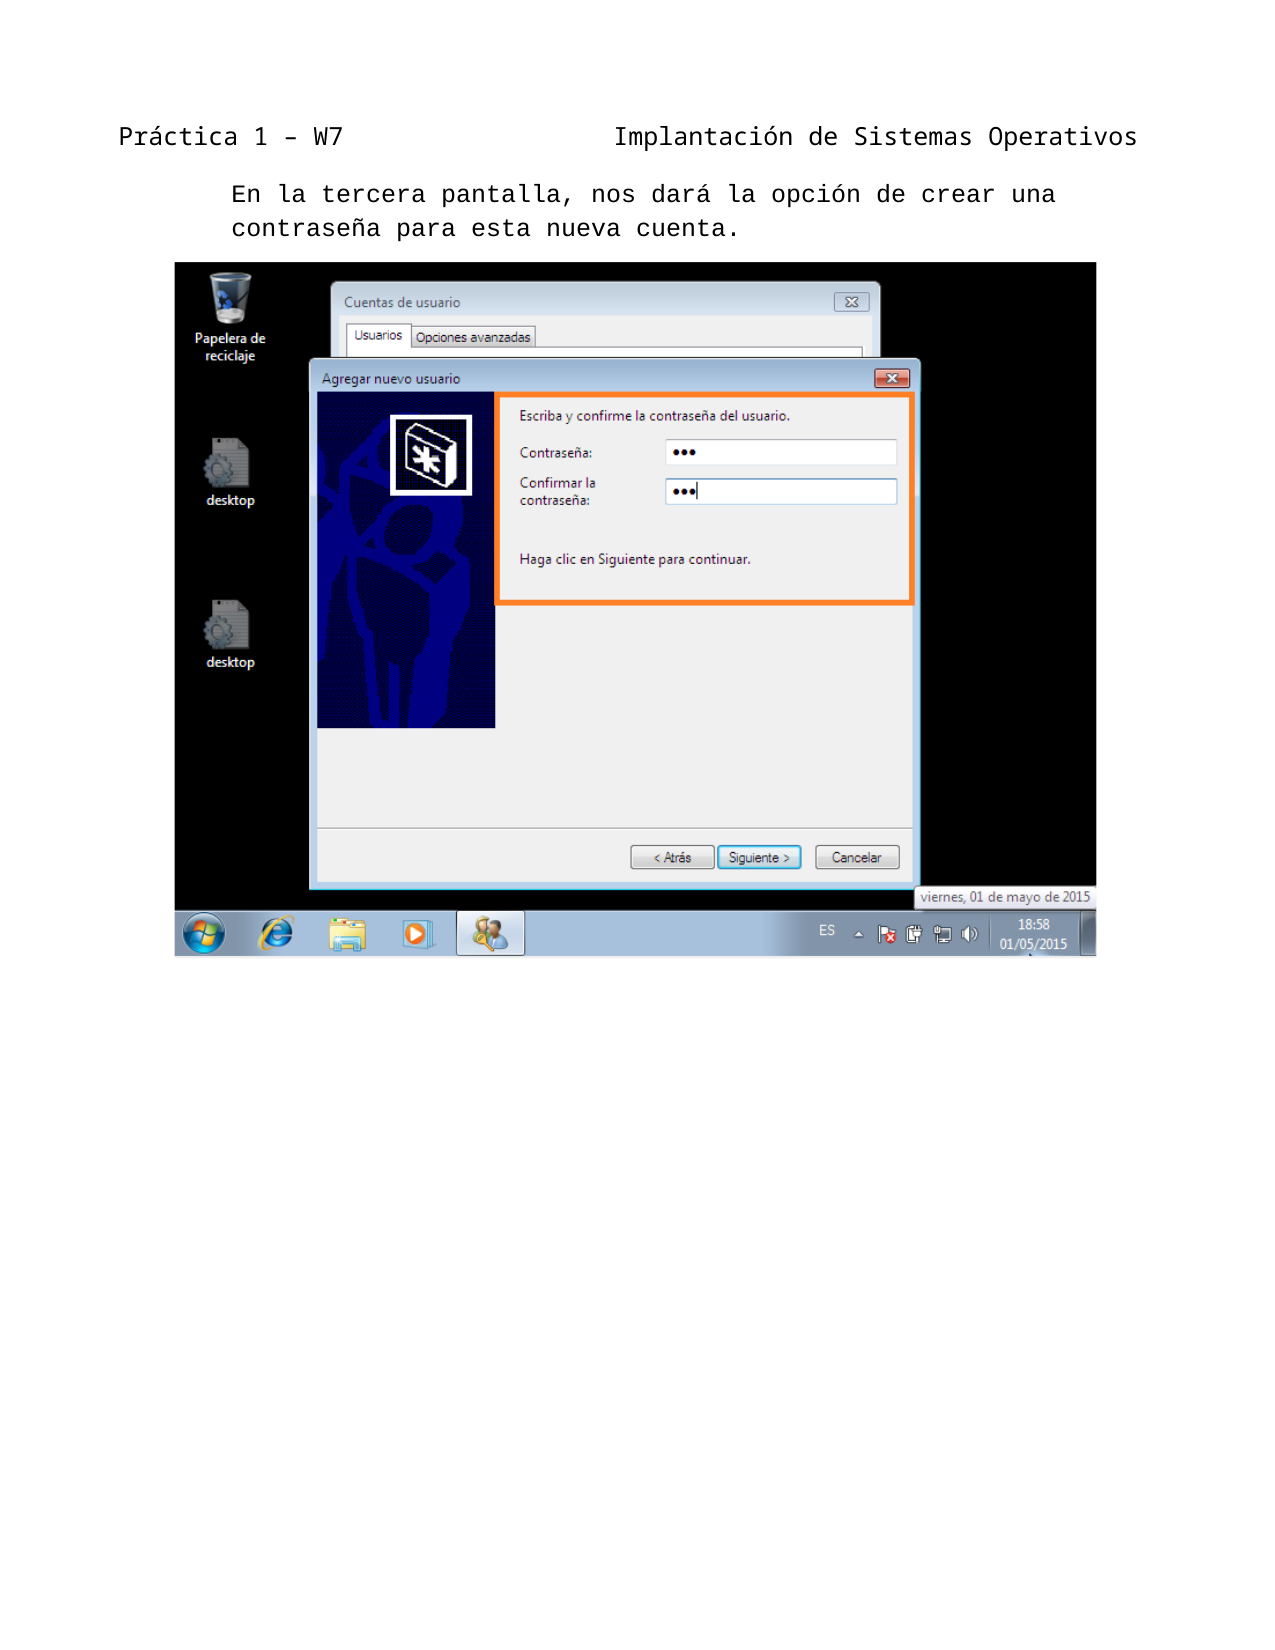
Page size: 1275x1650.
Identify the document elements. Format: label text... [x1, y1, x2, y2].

picture [174, 262, 1101, 963]
text En la tercera pantalla, nos dará la opción de crear una contraseña para esta nueva cuenta. [231, 182, 1157, 244]
